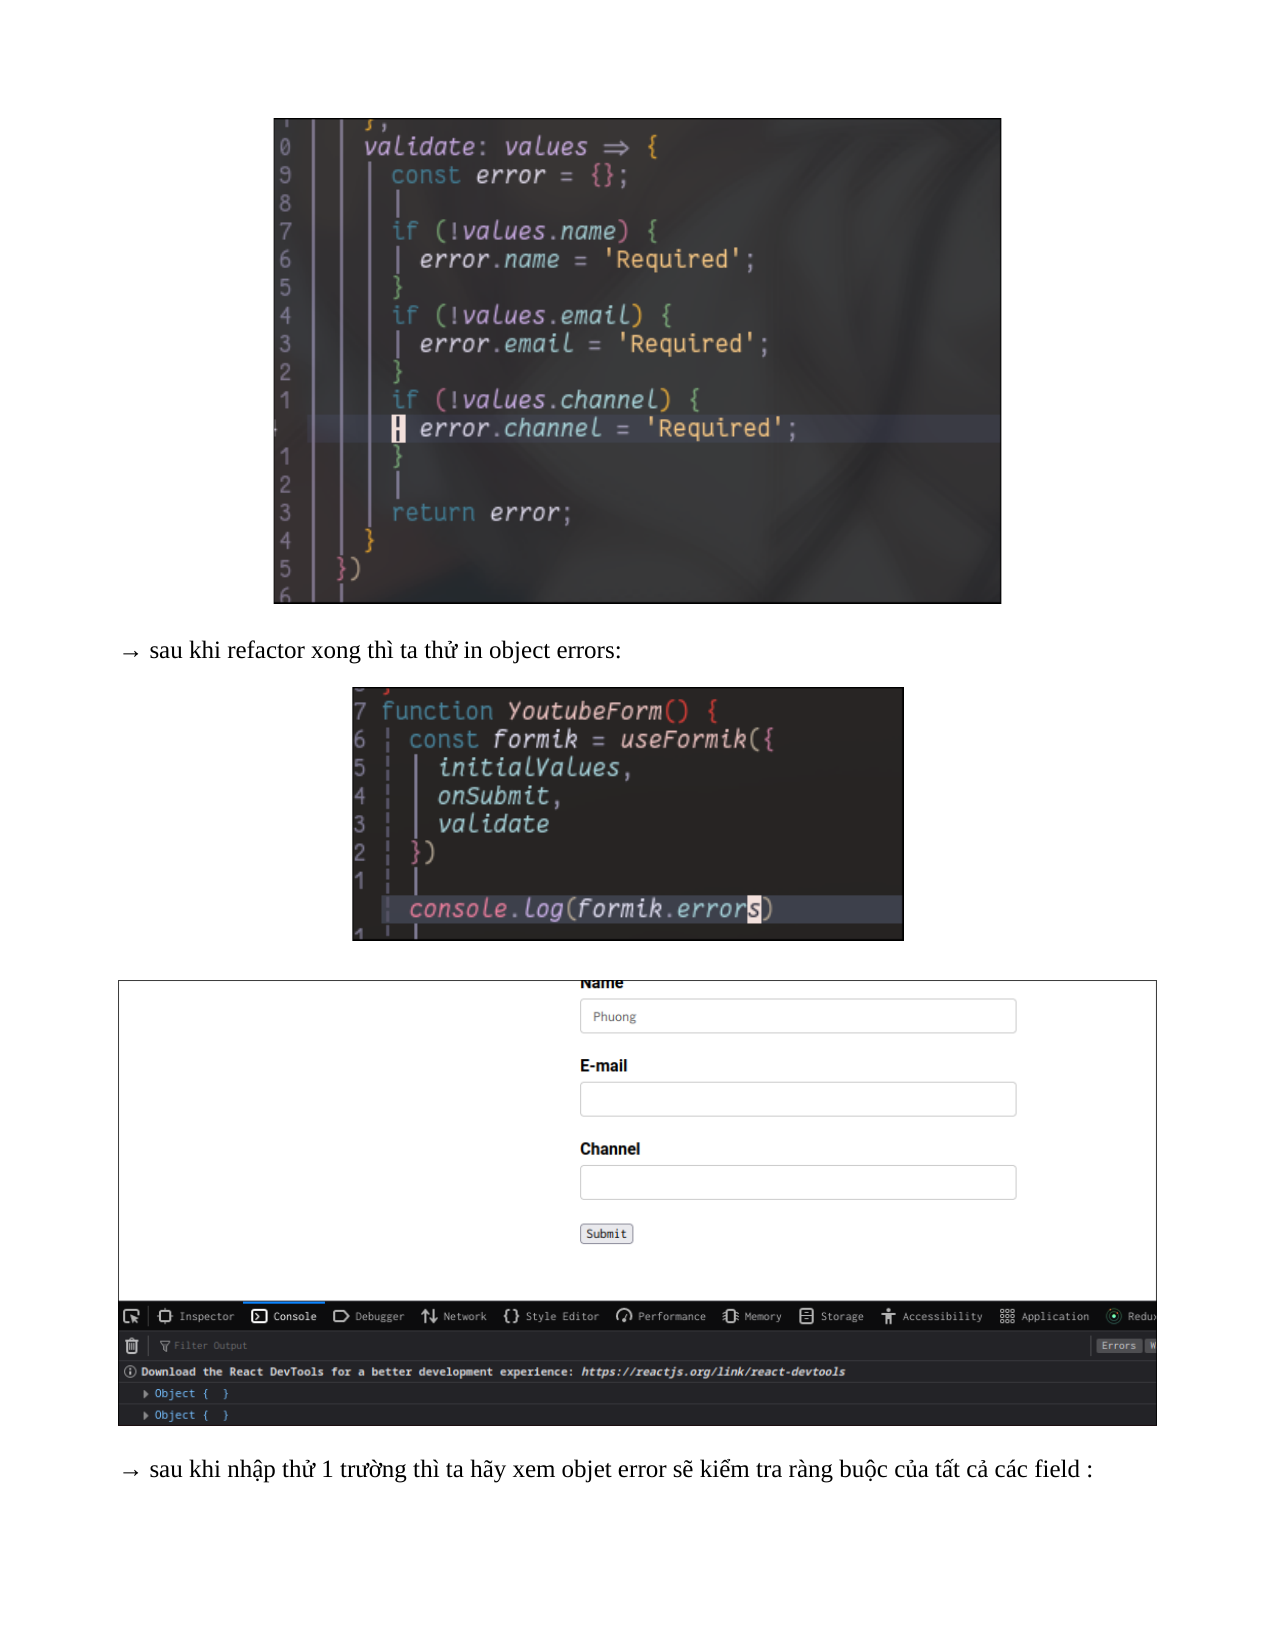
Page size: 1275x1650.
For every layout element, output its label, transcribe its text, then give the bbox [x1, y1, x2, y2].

picture [352, 687, 904, 941]
text → sau khi refactor xong thì ta thử in object errors: [118, 636, 1157, 664]
picture [118, 980, 1157, 1426]
text → sau khi nhập thử 1 trường thì ta hãy xem objet error sẽ kiểm tra ràng buộc của tất cả các field : [118, 1454, 1157, 1483]
picture [273, 118, 1002, 604]
